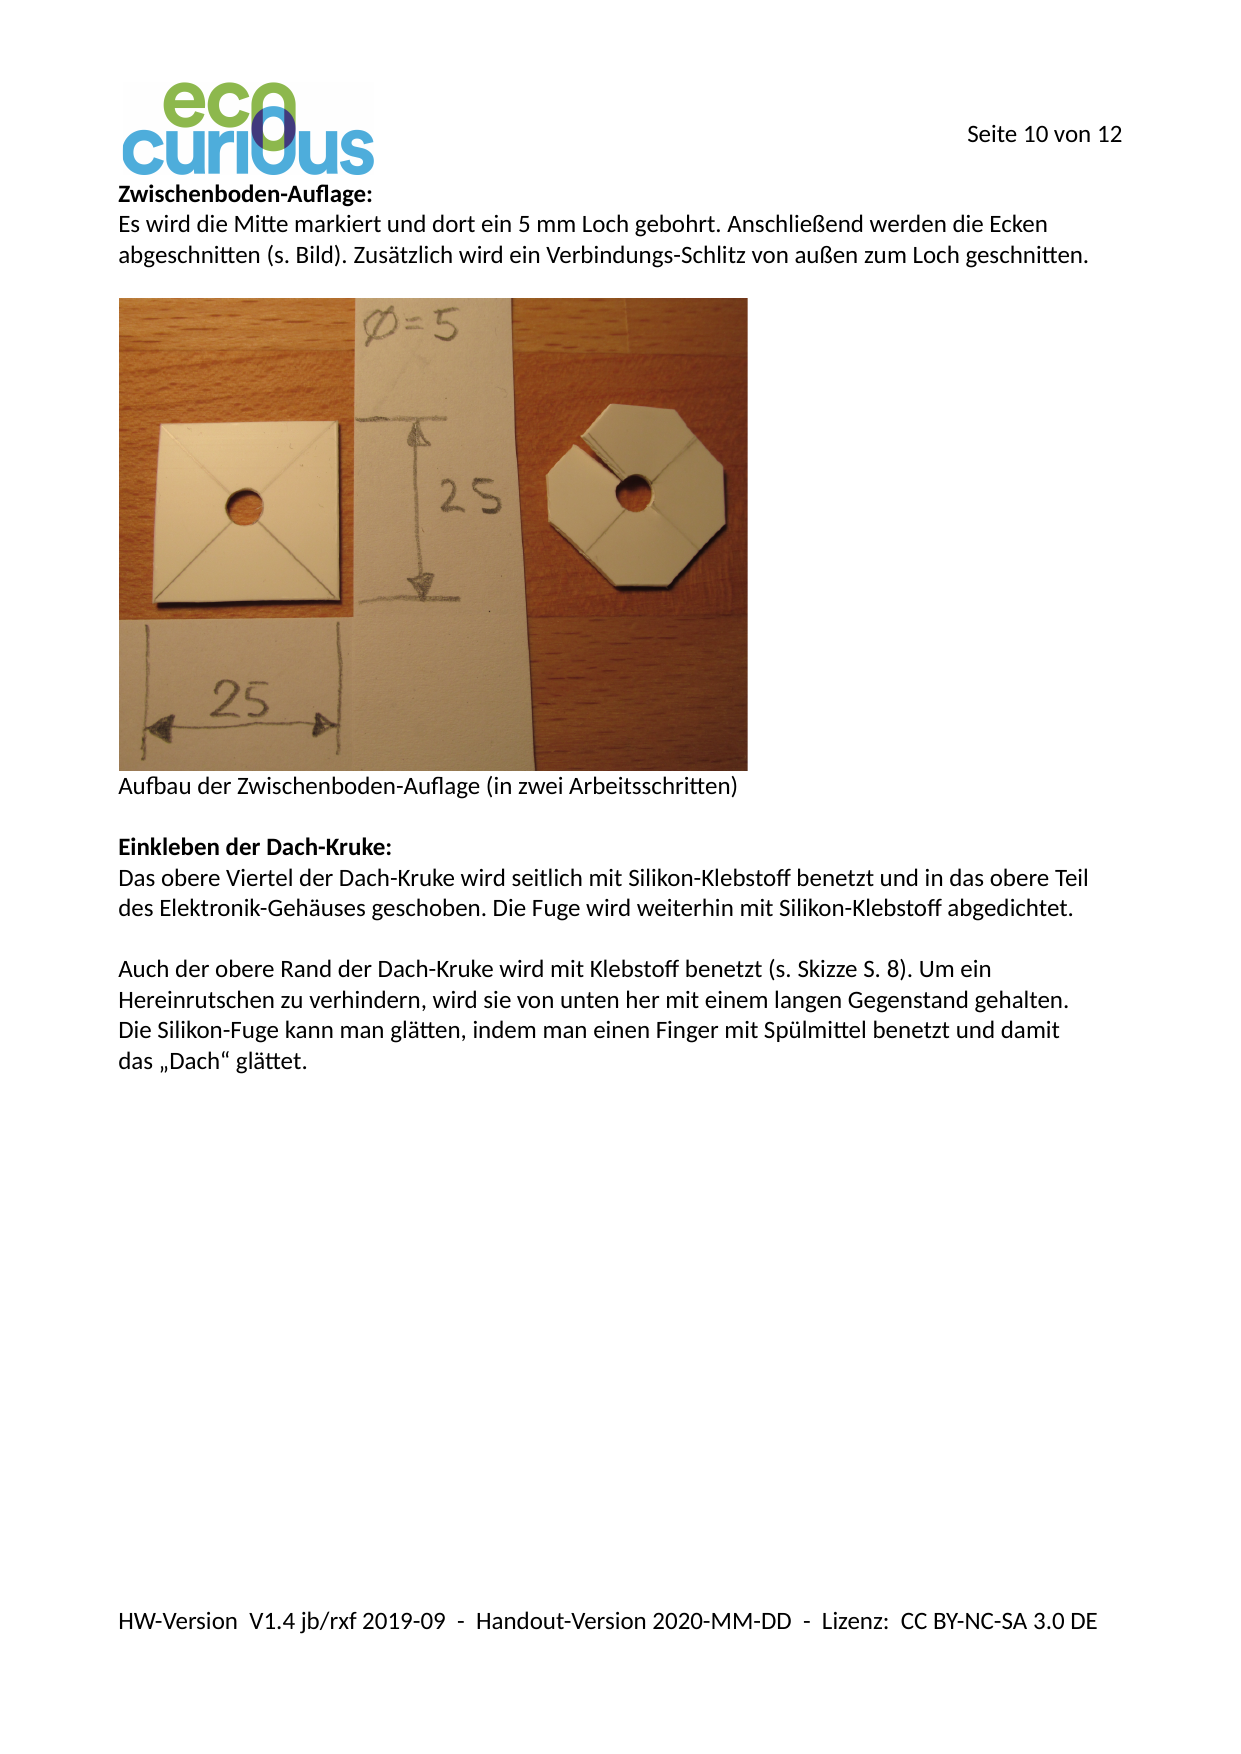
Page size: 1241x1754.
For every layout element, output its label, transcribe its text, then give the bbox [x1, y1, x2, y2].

picture [119, 298, 748, 771]
text Einkleben der Dach-Kruke: Das obere Viertel der Dach-Kruke wird seitlich mit Silikon-Klebstoff benetzt und in das obere Teil des Elektronik-Gehäuses geschoben. Die Fuge wird weiterhin mit Silikon-Klebstoff abgedichtet. [118, 831, 1122, 923]
text Aufbau der Zwischenboden-Auflage (in zwei Arbeitsschritten) [118, 270, 1122, 801]
picture [122, 82, 374, 175]
text Es wird die Mitte markiert und dort ein 5 mm Loch gebohrt. Anschließend werden die Ecken abgeschnitten (s. Bild). Zusätzlich wird ein Verbindungs-Schlitz von außen zum Loch geschnitten. [118, 209, 1122, 270]
text Zwischenboden-Auflage: [118, 178, 1122, 209]
text Auch der obere Rand der Dach-Kruke wird mit Klebstoff benetzt (s. Skizze S. 8). Um ein Hereinrutschen zu verhindern, wird sie von unten her mit einem langen Gegenstand gehalten. Die Silikon-Fuge kann man glätten, indem man einen Finger mit Spülmittel benetzt und damit das „Dach“ glättet. [118, 953, 1122, 1075]
